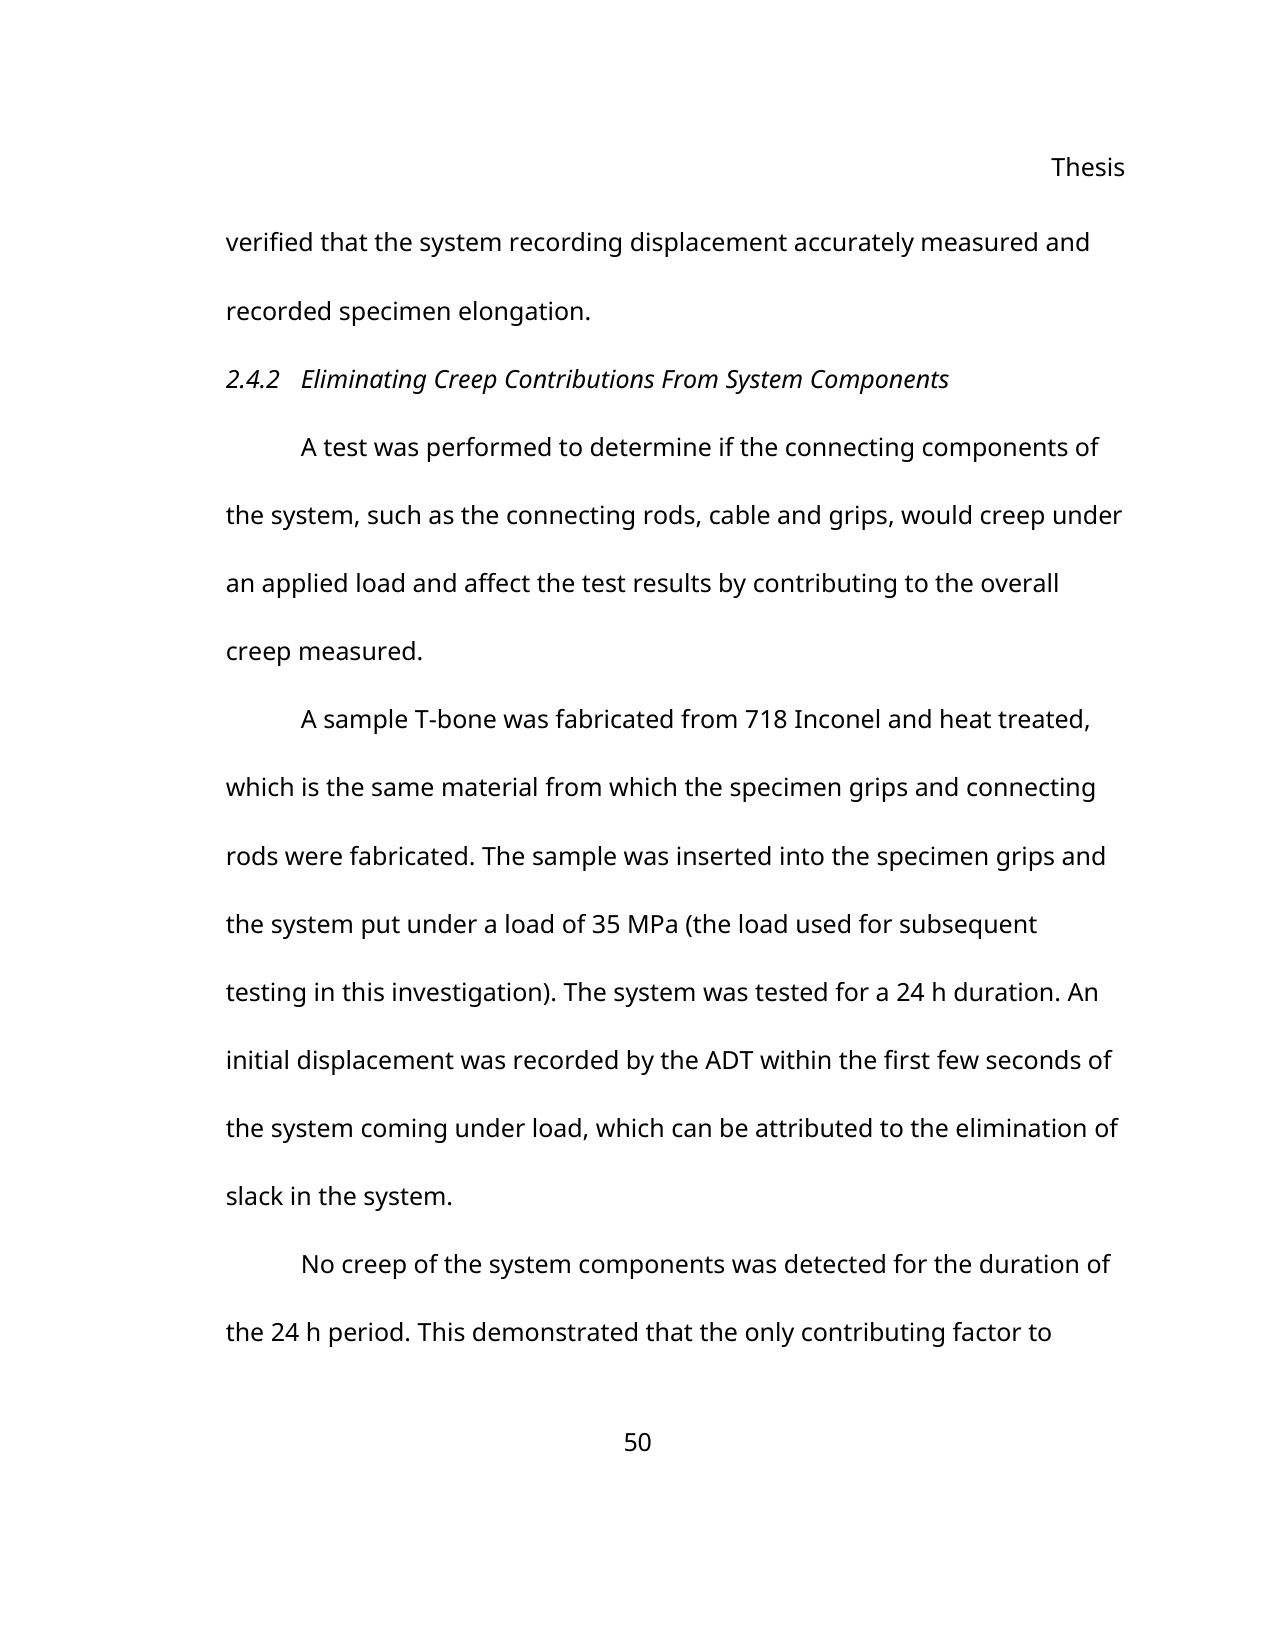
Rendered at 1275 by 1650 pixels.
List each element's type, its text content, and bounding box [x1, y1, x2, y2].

text 2.4.2 Eliminating Creep Contributions From System Components [224, 361, 1125, 395]
text A sample T-bone was fabricated from 718 Inconel and heat treated, which is the same material from which the specimen grips and connecting rods were fabricated. The sample was inserted into the specimen grips and the system put under a load of 35 MPa (the load used for subsequent testing in this investigation). The system was tested for a 24 h duration. An initial displacement was recorded by the ADT within the first few seconds of the system coming under load, which can be attributed to the elimination of slack in the system. [224, 702, 1125, 1213]
text A test was performed to determine if the connecting components of the system, such as the connecting rods, cable and grips, would creep under an applied load and affect the test results by contributing to the overall creep measured. [224, 429, 1125, 668]
text No creep of the system components was detected for the duration of the 24 h period. This demonstrated that the only contributing factor to [224, 1247, 1125, 1349]
text verified that the system recording displacement accurately measured and recorded specimen elongation. [224, 225, 1125, 327]
